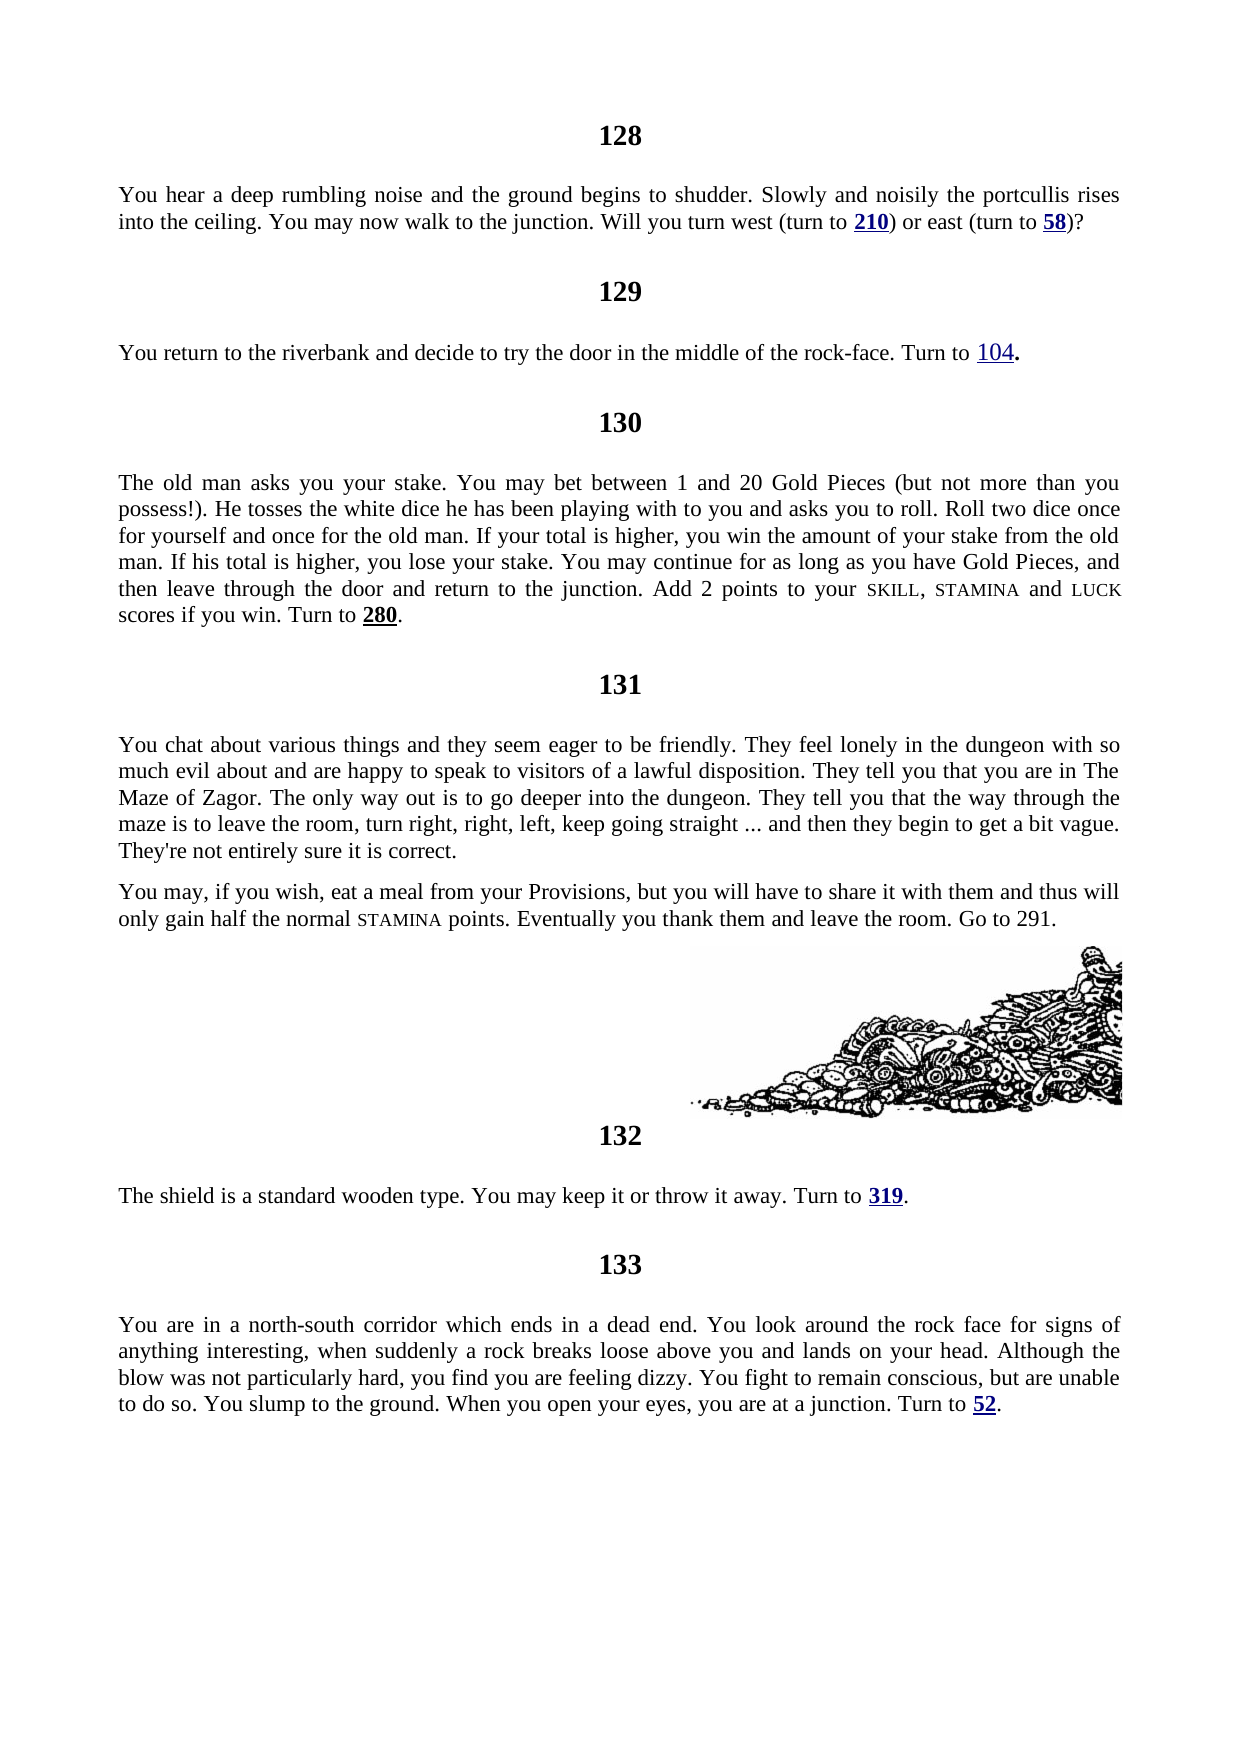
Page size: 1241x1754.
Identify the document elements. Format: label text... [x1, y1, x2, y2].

text You chat about various things and they seem eager to be friendly. They feel lonely in the dungeon with so much evil about and are happy to speak to visitors of a lawful disposition. They tell you that you are in The Maze of Zagor. The only way out is to go deeper into the dungeon. They tell you that the way through the maze is to leave the room, turn right, right, left, keep going straight ... and then they begin to get a bit vague. They're not entirely sure it is correct. [118, 731, 1122, 863]
subtitle 133 [118, 1248, 1122, 1281]
subtitle 129 [118, 274, 1122, 307]
text You are in a north-south corridor which ends in a dead end. You look around the rock face for signs of anything interesting, when suddenly a rock breaks loose above you and lands on your head. Although the blow was not particularly hard, you find you are feeling dizzy. You fight to remain conscious, but are unable to do so. You slump to the ground. When you open your eyes, you are at a junction. Turn to 52. [118, 1311, 1122, 1417]
text You hear a deep rumbling noise and the ground begins to shudder. Slowly and noisily the portcullis rises into the ceiling. You may now walk to the junction. Will you turn west (turn to 210) or east (turn to 58)? [118, 181, 1122, 234]
text The shield is a standard wooden type. You may keep it or throw it away. Turn to 319. [118, 1181, 1122, 1208]
subtitle 130 [118, 406, 1122, 439]
subtitle 131 [118, 667, 1122, 701]
text You may, if you wish, eat a meal from your Provisions, but you will have to share it with them and thus will only gain half the normal stamina points. Eventually you thank them and leave the room. Go to 291. [118, 878, 1122, 931]
text The old man asks you your stake. You may bet between 1 and 20 Gold Pieces (but not more than you possess!). He tosses the white dice he has been playing with to you and asks you to roll. Roll two dice once for yourself and once for the old man. If your total is higher, you win the amount of your stake from the old man. If his total is higher, you lose your stake. You may continue for as long as you have Gold Pieces, and then leave through the door and return to the junction. Add 2 points to your skill, stamina and luck scores if you win. Turn to 280. [118, 468, 1122, 628]
subtitle 128 [118, 118, 1122, 152]
text You return to the riverbank and decide to try the door in the middle of the rock-face. Turn to 104. [118, 337, 1122, 366]
picture [690, 946, 1123, 1119]
subtitle 132 [118, 971, 1122, 1152]
